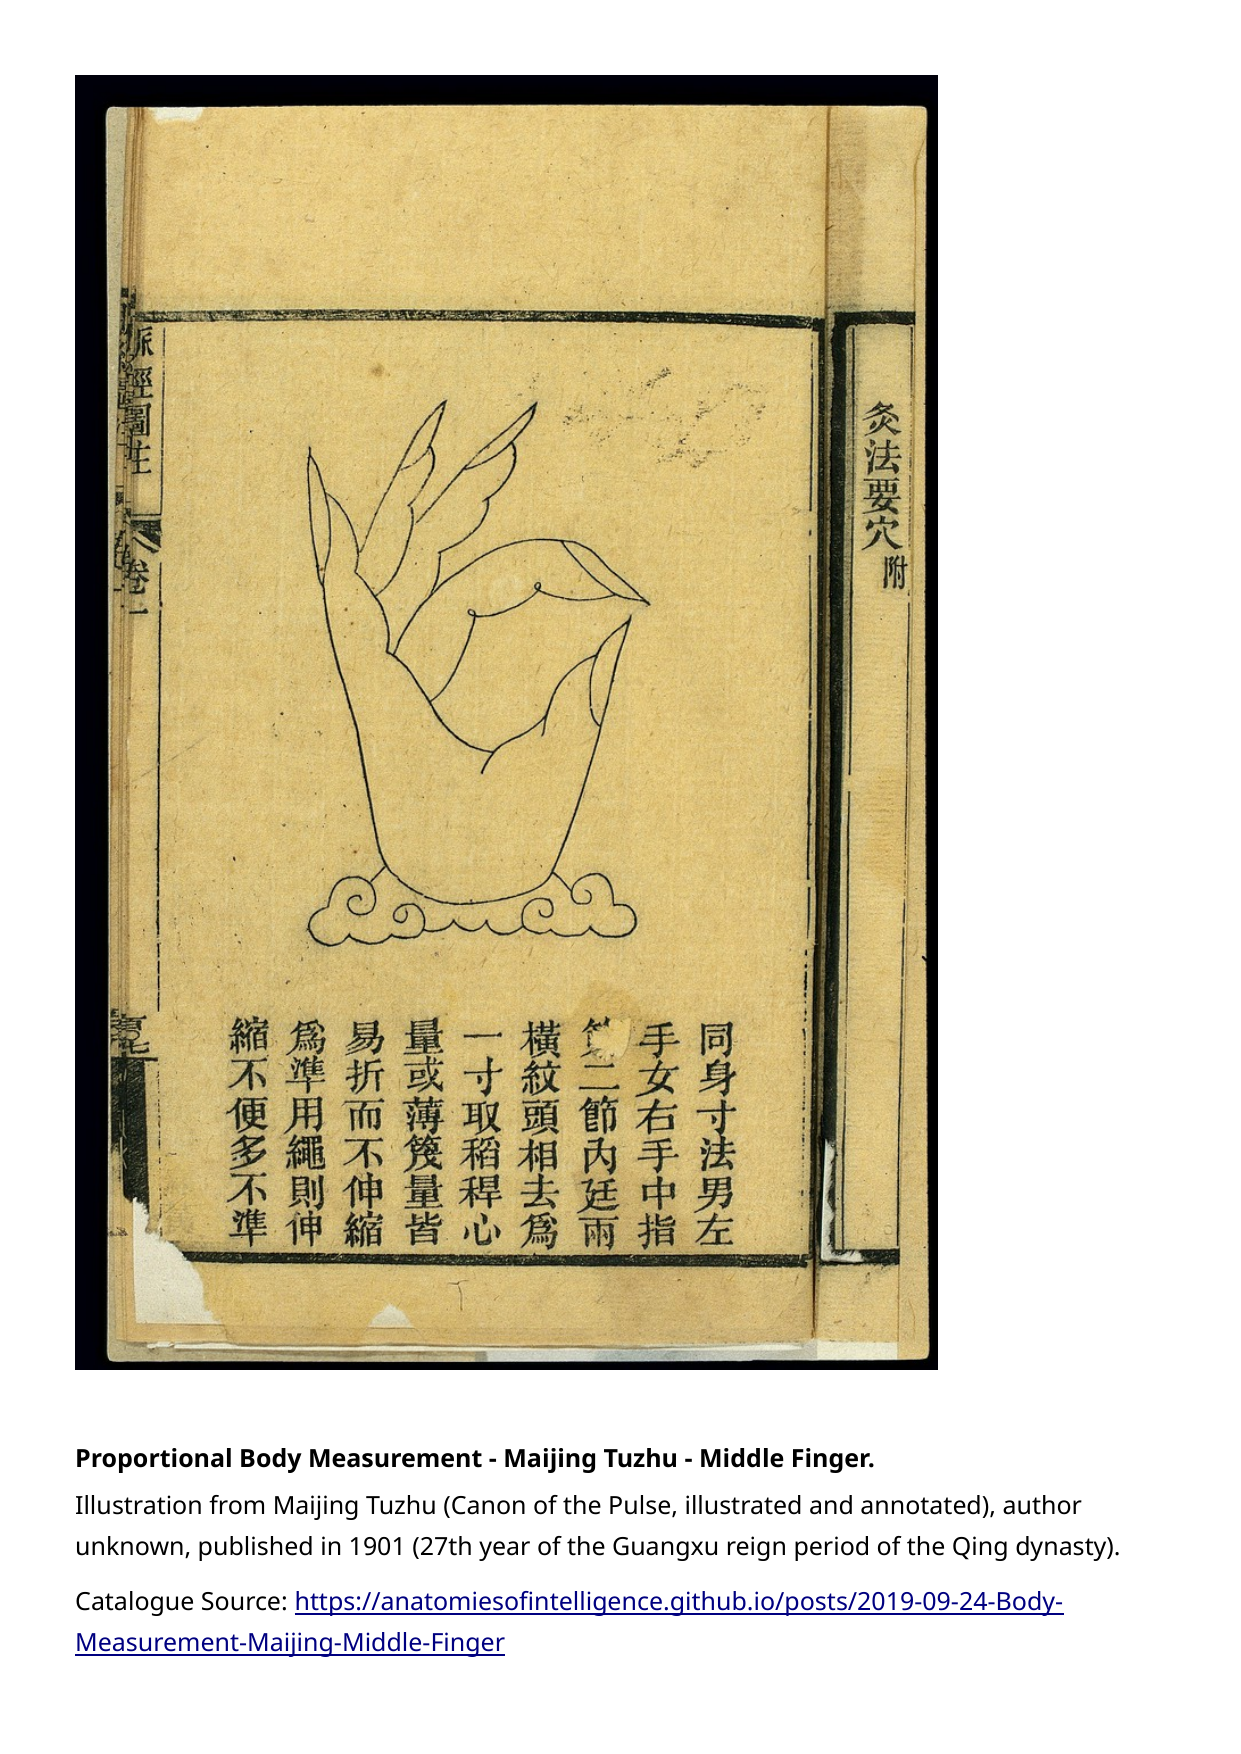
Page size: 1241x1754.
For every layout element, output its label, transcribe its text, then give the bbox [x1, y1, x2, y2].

text Illustration from Maijing Tuzhu (Canon of the Pulse, illustrated and annotated), author unknown, published in 1901 (27th year of the Guangxu reign period of the Qing dynasty). [75, 1488, 1165, 1563]
text Catalogue Source: https://anatomiesofintelligence.github.io/posts/2019-09-24-Body-Measurement-Maijing-Middle-Finger [75, 1584, 1165, 1659]
subtitle Proportional Body Measurement - Maijing Tuzhu - Middle Finger. [75, 1441, 1165, 1475]
picture [75, 75, 938, 1370]
